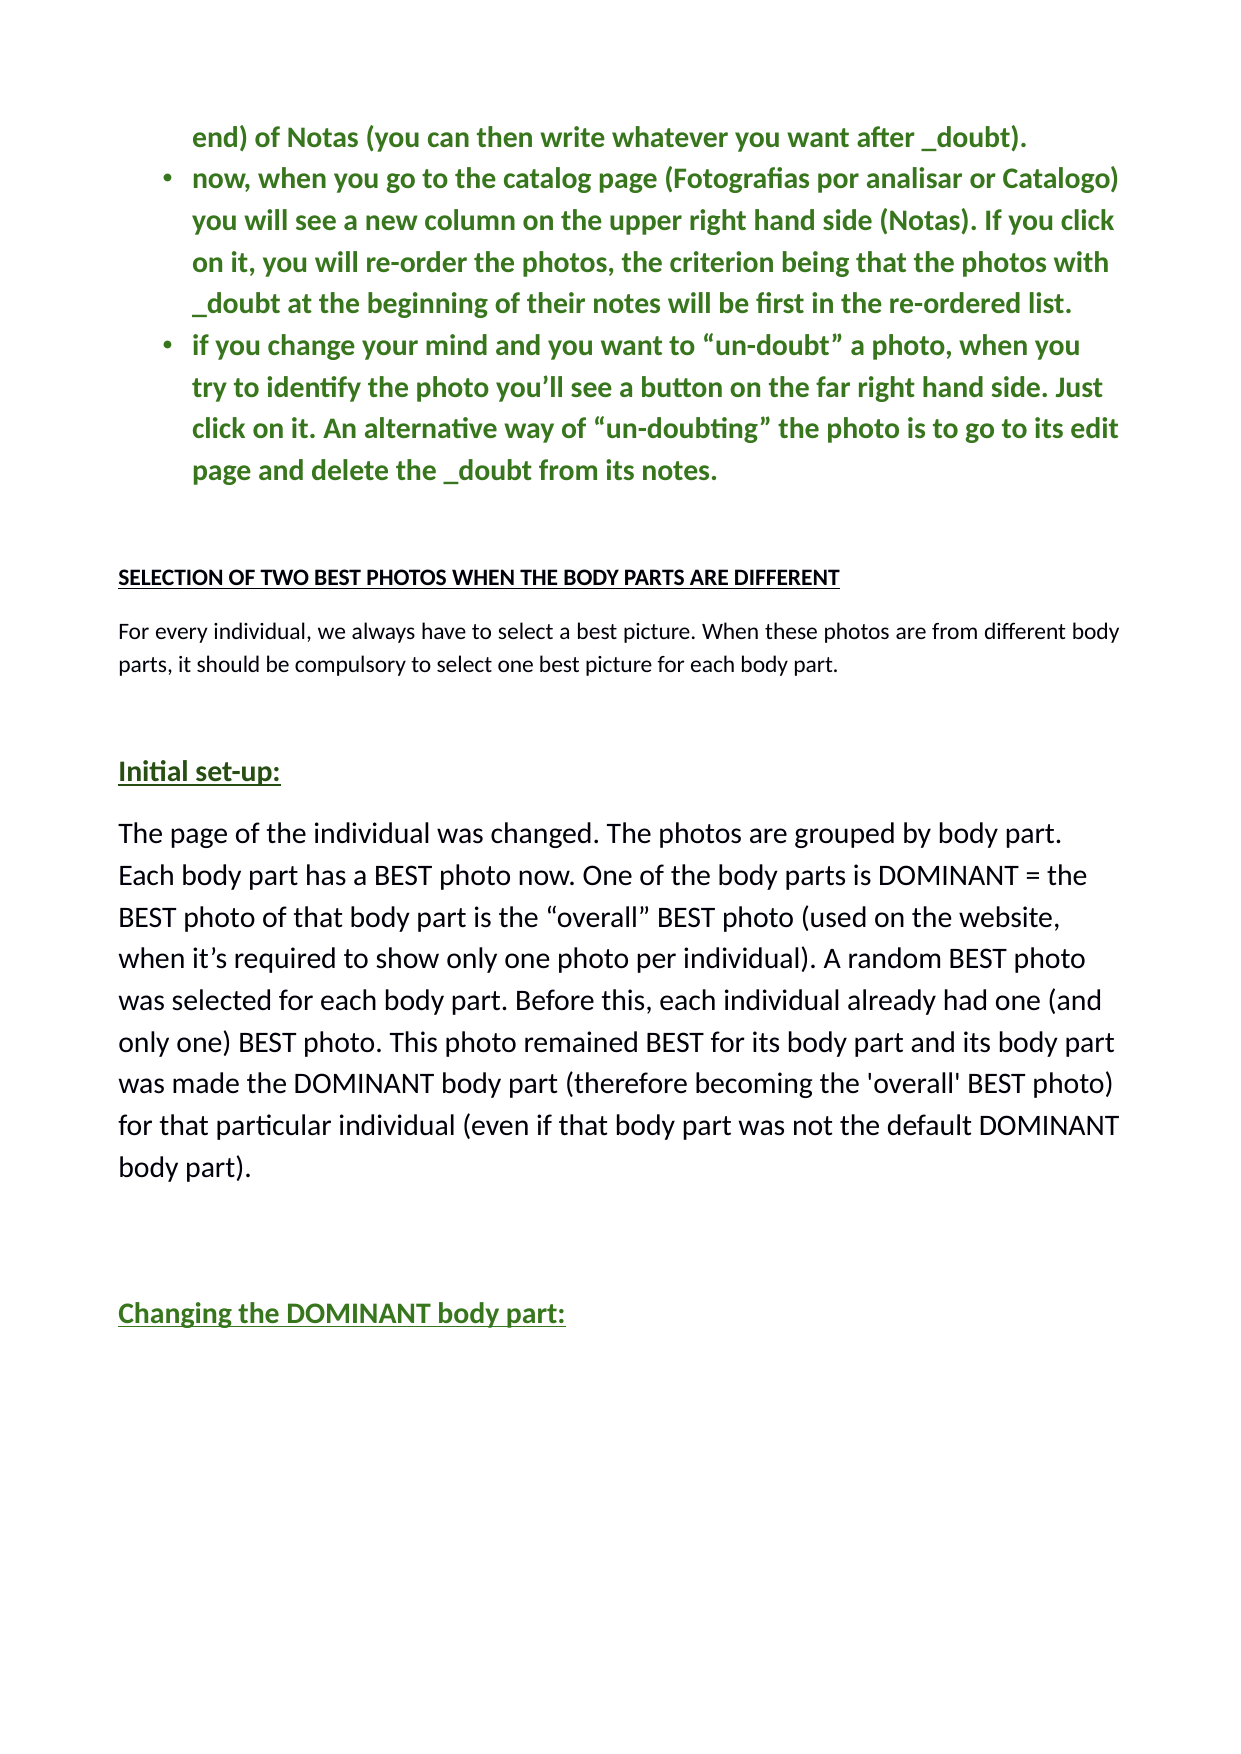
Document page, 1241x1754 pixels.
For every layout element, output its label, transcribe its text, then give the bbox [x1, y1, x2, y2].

text For every individual, we always have to select a best picture. When these photos are from different body parts, it should be compulsory to select one best picture for each body part. [118, 617, 1122, 678]
text Initial set-up: [118, 752, 1122, 789]
text The page of the individual was changed. The photos are grouped by body part. Each body part has a BEST photo now. One of the body parts is DOMINANT = the BEST photo of that body part is the “overall” BEST photo (used on the website, when it’s required to show only one photo per individual). A random BEST photo was selected for each body part. Before this, each individual already had one (and only one) BEST photo. This photo remained BEST for its body part and its body part was made the DOMINANT body part (therefore becoming the 'overall' BEST photo) for that particular individual (even if that body part was not the default DOMINANT body part). [118, 815, 1122, 1184]
text Changing the DOMINANT body part: [118, 1294, 1122, 1331]
list now, when you go to the catalog page (Fotografias por analisar or Catalogo) you will see a new column on the upper right hand side (Notas). If you click on it, you will re-order the photos, the criterion being that the photos with _doubt at the beginning of their notes will be first in the re-ordered list. [162, 160, 1122, 321]
text SELECTION OF TWO BEST PHOTOS WHEN THE BODY PARTS ARE DIFFERENT [118, 563, 1122, 592]
list if you change your mind and you want to “un-doubt” a photo, when you try to identify the photo you’ll see a button on the far right hand side. Just click on it. An alternative way of “un-doubting” the photo is to go to its edit page and delete the _doubt from its notes. [162, 326, 1122, 488]
list end) of Notas (you can then write whatever you want after _doubt). [162, 118, 1122, 154]
